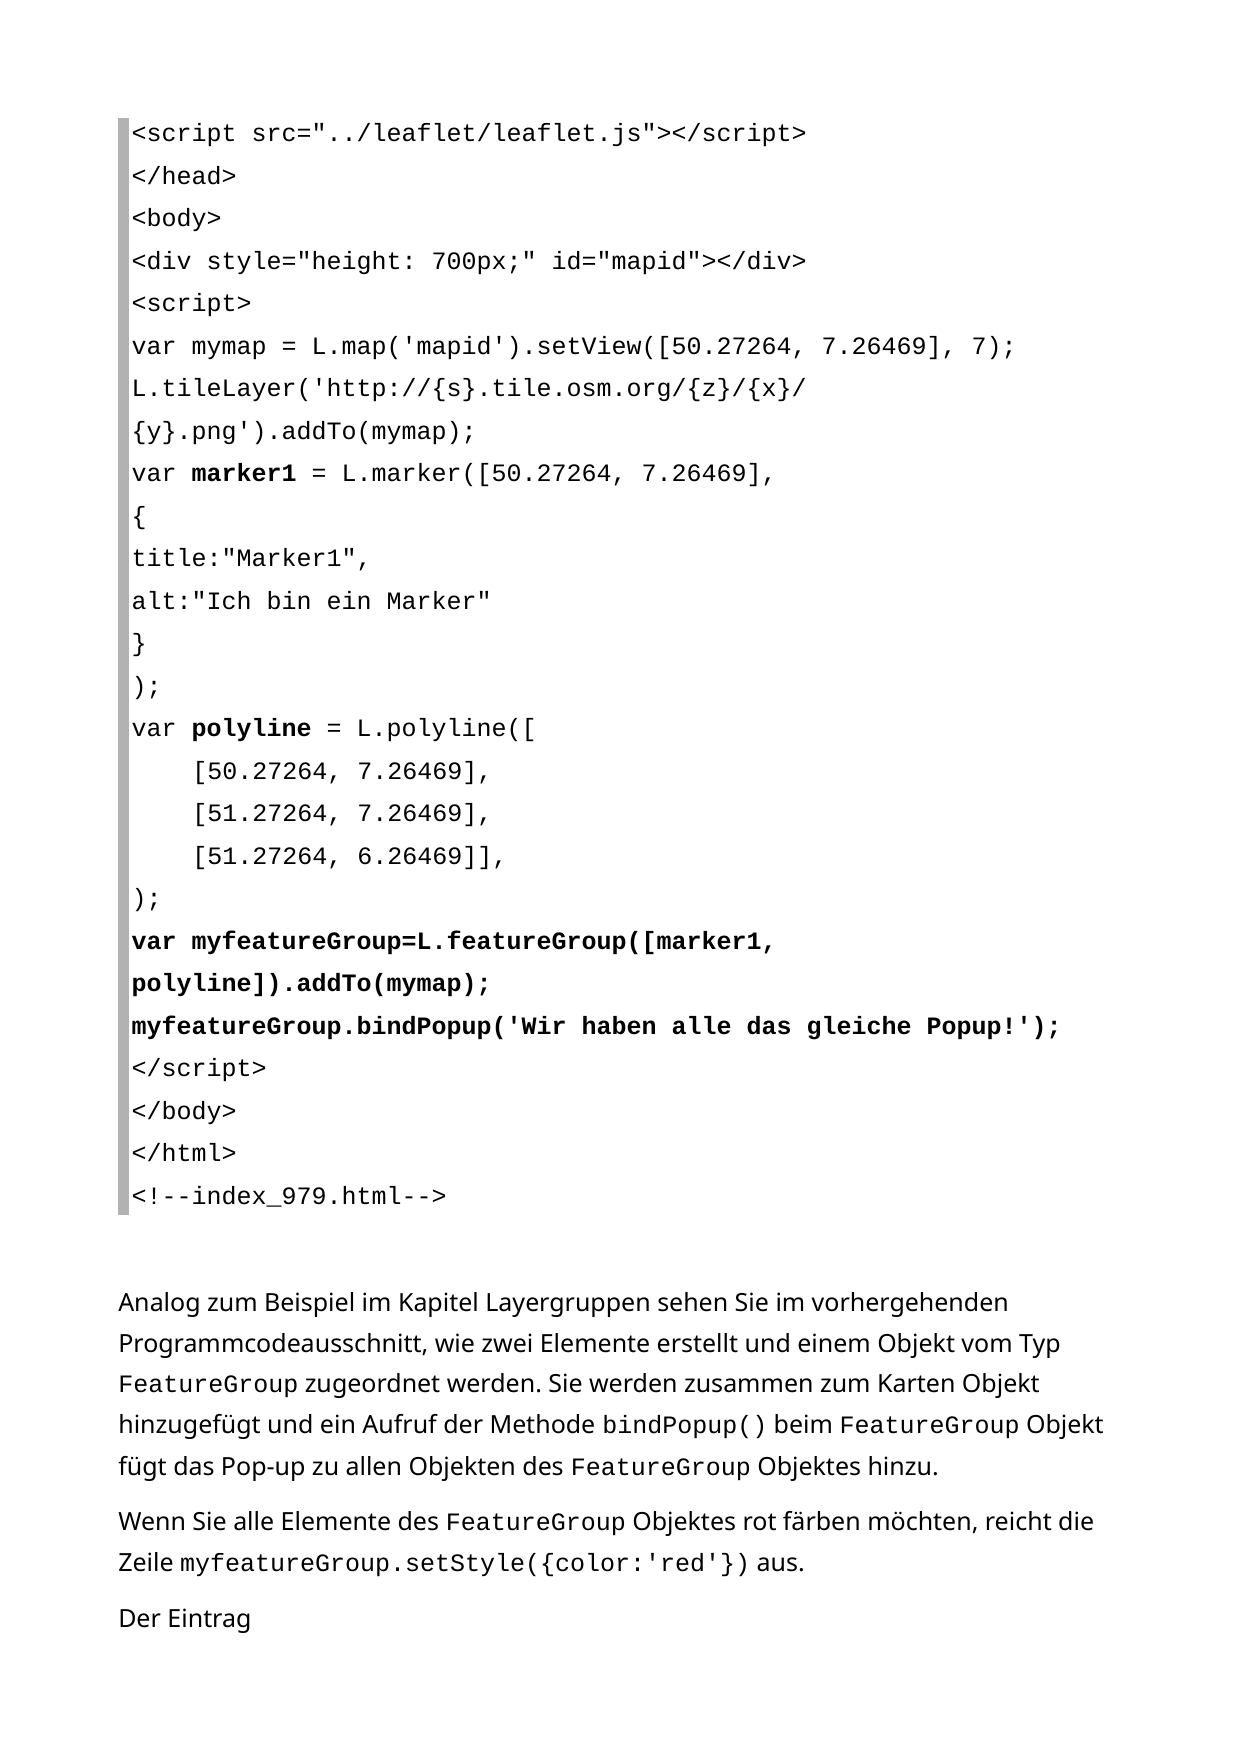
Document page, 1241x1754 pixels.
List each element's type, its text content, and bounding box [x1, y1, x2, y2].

text <div style="height: 700px;" id="mapid"></div> [129, 246, 1122, 277]
text var polyline = L.polyline([ [129, 713, 1122, 744]
text Analog zum Beispiel im Kapitel Layergruppen sehen Sie im vorhergehenden Programmcodeausschnitt, wie zwei Elemente erstellt und einem Objekt vom Typ FeatureGroup zugeordnet werden. Sie werden zusammen zum Karten Objekt hinzugefügt und ein Aufruf der Methode bindPopup() beim FeatureGroup Objekt fügt das Pop-up zu allen Objekten des FeatureGroup Objektes hinzu. [118, 1284, 1122, 1482]
text Wenn Sie alle Elemente des FeatureGroup Objektes rot färben möchten, reicht die Zeile myfeatureGroup.setStyle({color:'red'}) aus. [118, 1504, 1122, 1579]
text alt:"Ich bin ein Marker" [129, 586, 1122, 617]
text { [129, 501, 1122, 532]
text <script src="../leaflet/leaflet.js"></script> [129, 118, 1122, 149]
text </head> [129, 161, 1122, 192]
text <script> [129, 288, 1122, 319]
text var myfeatureGroup=L.featureGroup([marker1, polyline]).addTo(mymap); [129, 926, 1122, 999]
text <!--index_979.html--> [129, 1181, 1122, 1215]
text <body> [129, 203, 1122, 234]
text myfeatureGroup.bindPopup('Wir haben alle das gleiche Popup!'); [129, 1011, 1122, 1042]
text title:"Marker1", [129, 543, 1122, 574]
text var marker1 = L.marker([50.27264, 7.26469], [129, 458, 1122, 489]
text } [129, 628, 1122, 659]
text </script> [129, 1053, 1122, 1084]
text ); [129, 883, 1122, 914]
text [51.27264, 6.26469]], [129, 841, 1122, 872]
text [51.27264, 7.26469], [129, 798, 1122, 829]
text </html> [129, 1138, 1122, 1169]
text var mymap = L.map('mapid').setView([50.27264, 7.26469], 7); [129, 331, 1122, 362]
text Der Eintrag [118, 1600, 1122, 1634]
text </body> [129, 1096, 1122, 1127]
text L.tileLayer('http://{s}.tile.osm.org/{z}/{x}/{y}.png').addTo(mymap); [129, 373, 1122, 447]
text [50.27264, 7.26469], [129, 756, 1122, 787]
text ); [129, 671, 1122, 702]
